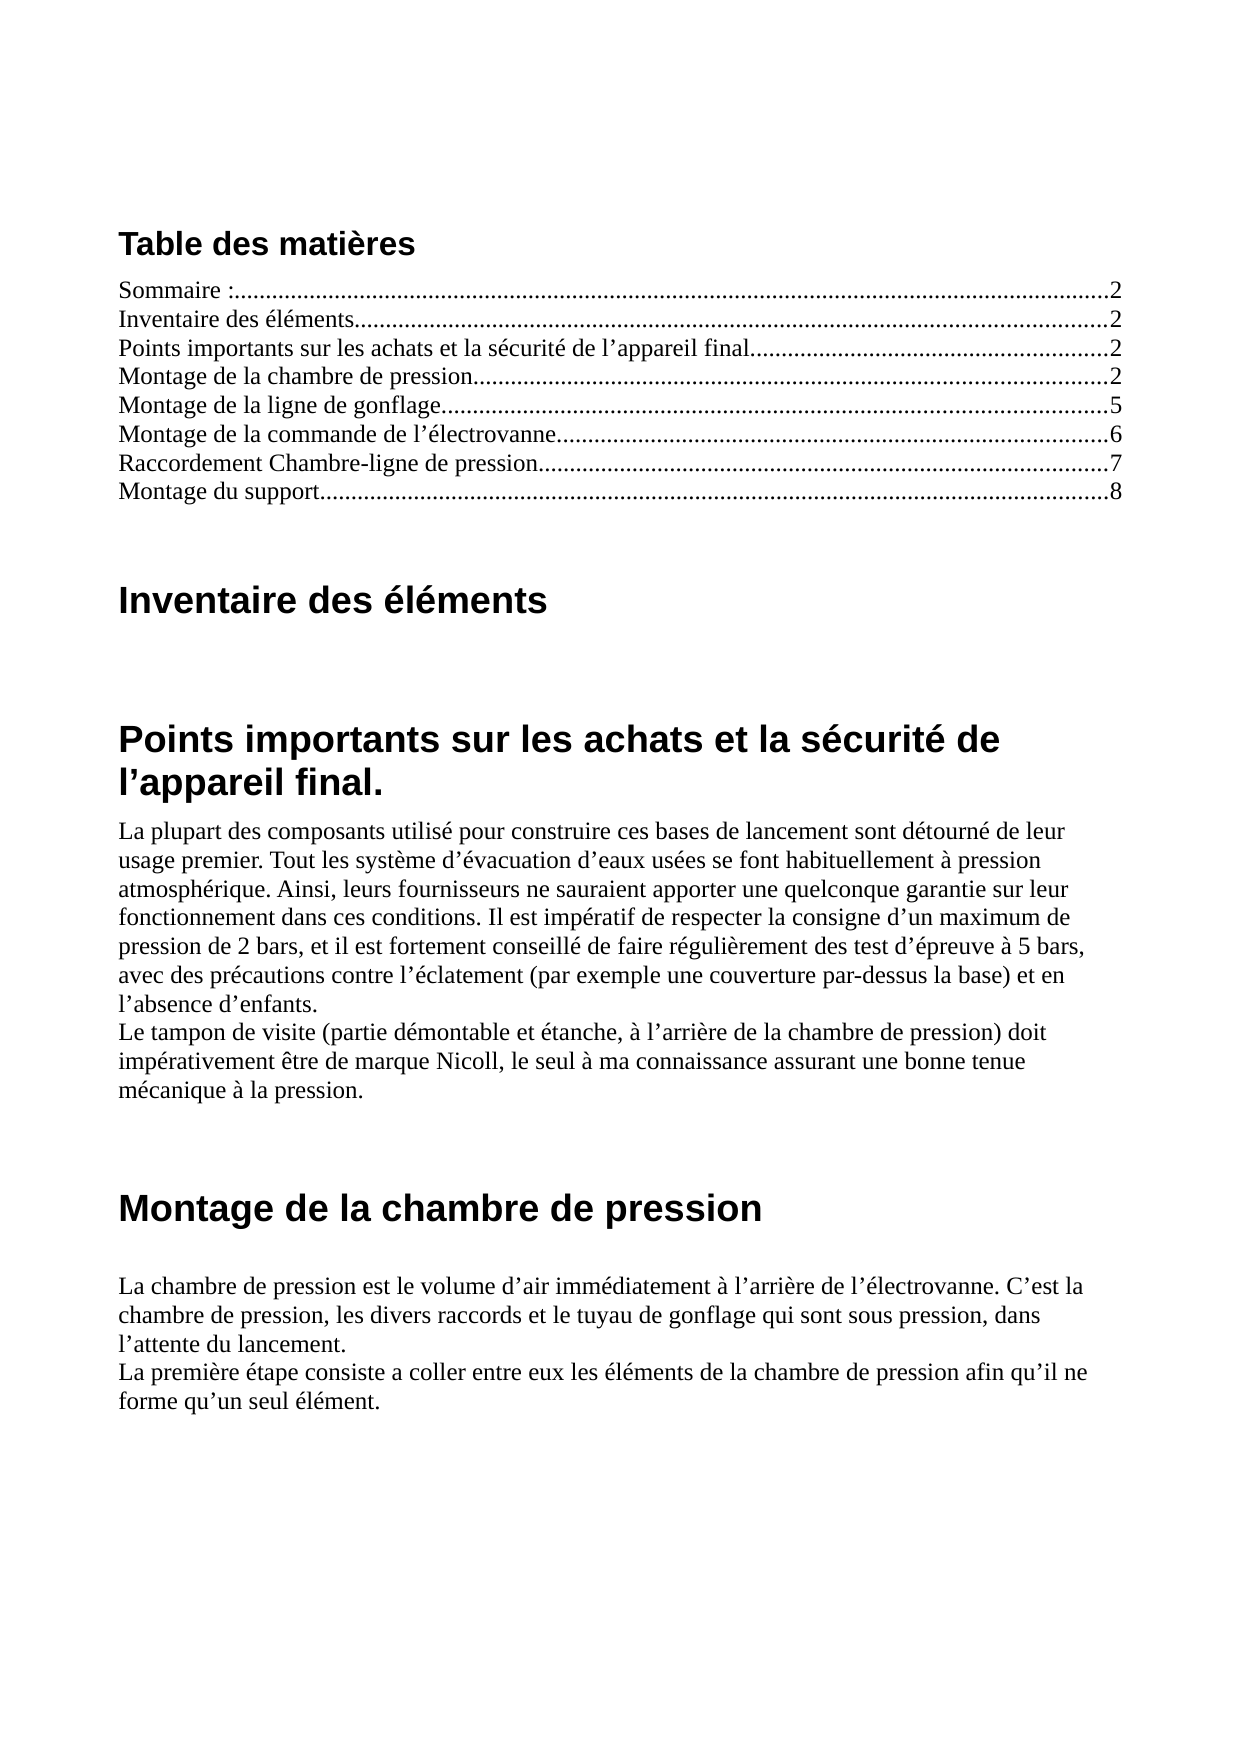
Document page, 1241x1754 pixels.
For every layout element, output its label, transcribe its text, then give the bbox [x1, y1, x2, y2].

text Montage de la ligne de gonflage. 5 [118, 390, 1122, 419]
text La plupart des composants utilisé pour construire ces bases de lancement sont détourné de leur usage premier. Tout les système d’évacuation d’eaux usées se font habituellement à pression atmosphérique. Ainsi, leurs fournisseurs ne sauraient apporter une quelconque garantie sur leur fonctionnement dans ces conditions. Il est impératif de respecter la consigne d’un maximum de pression de 2 bars, et il est fortement conseillé de faire régulièrement des test d’épreuve à 5 bars, avec des précautions contre l’éclatement (par exemple une couverture par-dessus la base) et en l’absence d’enfants. [118, 816, 1122, 1017]
text Points importants sur les achats et la sécurité de l’appareil final. 2 [118, 333, 1122, 361]
text Raccordement Chambre-ligne de pression 7 [118, 448, 1122, 476]
subtitle Montage de la chambre de pression [118, 1186, 1122, 1230]
text Montage de la chambre de pression 2 [118, 361, 1122, 390]
text La première étape consiste a coller entre eux les éléments de la chambre de pression afin qu’il ne forme qu’un seul élément. [118, 1357, 1122, 1415]
text Montage du support 8 [118, 476, 1122, 505]
subtitle Inventaire des éléments [118, 578, 1122, 621]
text Inventaire des éléments 2 [118, 304, 1122, 333]
text Montage de la commande de l’électrovanne. 6 [118, 419, 1122, 448]
text Sommaire : 2 [118, 275, 1122, 304]
text La chambre de pression est le volume d’air immédiatement à l’arrière de l’électrovanne. C’est la chambre de pression, les divers raccords et le tuyau de gonflage qui sont sous pression, dans l’attente du lancement. [118, 1271, 1122, 1357]
text Le tampon de visite (partie démontable et étanche, à l’arrière de la chambre de pression) doit impérativement être de marque Nicoll, le seul à ma connaissance assurant une bonne tenue mécanique à la pression. [118, 1017, 1122, 1104]
subtitle Points importants sur les achats et la sécurité de l’appareil final. [118, 716, 1122, 804]
subtitle Table des matières [118, 224, 1122, 263]
